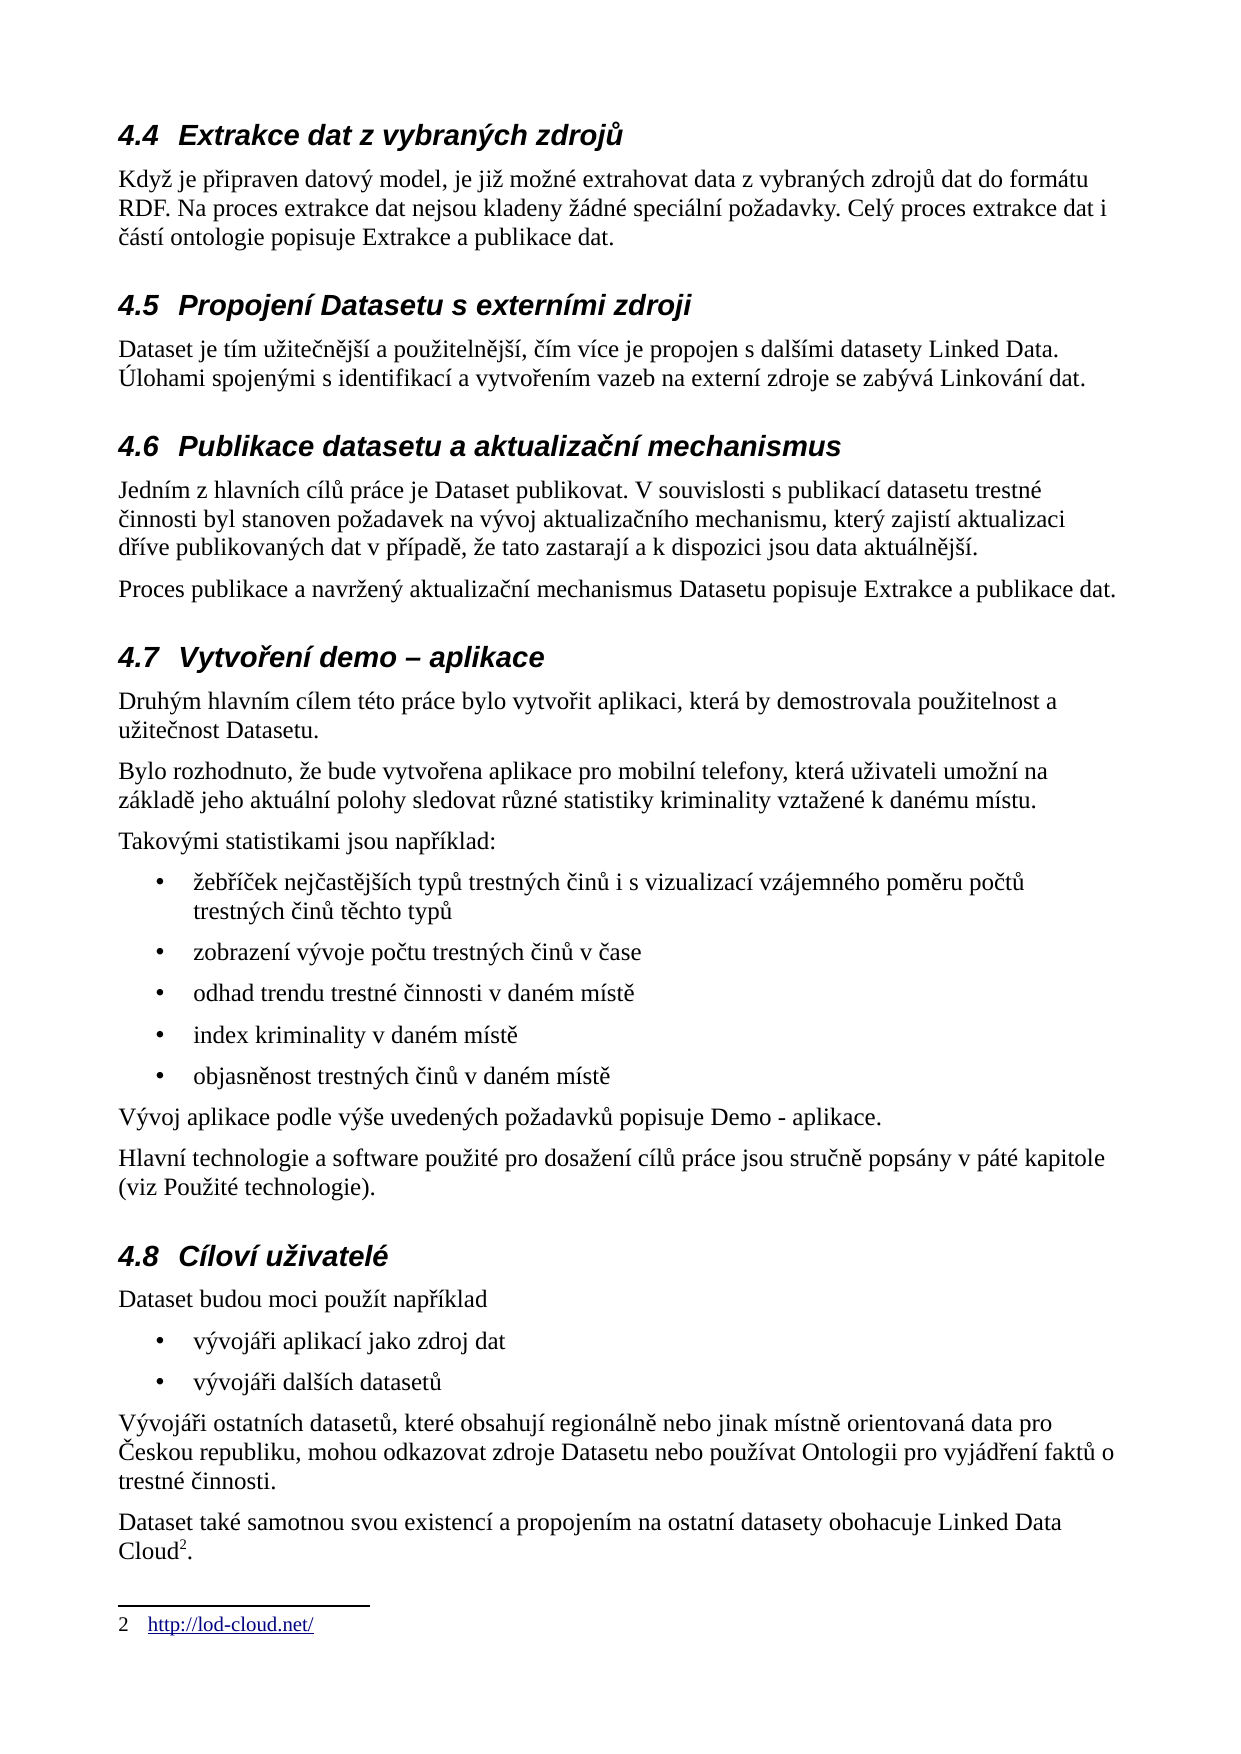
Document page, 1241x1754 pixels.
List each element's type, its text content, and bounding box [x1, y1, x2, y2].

text Dataset také samotnou svou existencí a propojením na ostatní datasety obohacuje Linked Data Cloud. [118, 1507, 1122, 1564]
text Proces publikace a navržený aktualizační mechanismus Datasetu popisuje Extrakce a publikace dat. [118, 574, 1122, 602]
subtitle Vytvoření demo – aplikace [118, 640, 1122, 673]
text Vývojáři ostatních datasetů, které obsahují regionálně nebo jinak místně orientovaná data pro Českou republiku, mohou odkazovat zdroje Datasetu nebo používat Ontologii pro vyjádření faktů o trestné činnosti. [118, 1408, 1122, 1494]
text Bylo rozhodnuto, že bude vytvořena aplikace pro mobilní telefony, která uživateli umožní na základě jeho aktuální polohy sledovat různé statistiky kriminality vztažené k danému místu. [118, 756, 1122, 813]
list odhad trendu trestné činnosti v daném místě [156, 978, 1122, 1007]
list vývojáři aplikací jako zdroj dat [156, 1326, 1122, 1354]
subtitle Extrakce dat z vybraných zdrojů [118, 118, 1122, 152]
text http://lod-cloud.net/ [118, 1612, 1122, 1636]
subtitle Propojení Datasetu s externími zdroji [118, 288, 1122, 321]
text Dataset budou moci použít například [118, 1284, 1122, 1313]
text Hlavní technologie a software použité pro dosažení cílů práce jsou stručně popsány v páté kapitole (viz Použité technologie). [118, 1143, 1122, 1201]
text Takovými statistikami jsou například: [118, 826, 1122, 855]
text Když je připraven datový model, je již možné extrahovat data z vybraných zdrojů dat do formátu RDF. Na proces extrakce dat nejsou kladeny žádné speciální požadavky. Celý proces extrakce dat i částí ontologie popisuje Extrakce a publikace dat. [118, 164, 1122, 250]
text Dataset je tím užitečnější a použitelnější, čím více je propojen s dalšími datasety Linked Data. Úlohami spojenými s identifikací a vytvořením vazeb na externí zdroje se zabývá Linkování dat. [118, 334, 1122, 391]
list zobrazení vývoje počtu trestných činů v čase [156, 937, 1122, 966]
list index kriminality v daném místě [156, 1020, 1122, 1048]
list žebříček nejčastějších typů trestných činů i s vizualizací vzájemného poměru počtů trestných činů těchto typů [156, 867, 1122, 925]
list vývojáři dalších datasetů [156, 1367, 1122, 1396]
subtitle Cíloví uživatelé [118, 1238, 1122, 1272]
text Jedním z hlavních cílů práce je Dataset publikovat. V souvislosti s publikací datasetu trestné činnosti byl stanoven požadavek na vývoj aktualizačního mechanismu, který zajistí aktualizaci dříve publikovaných dat v případě, že tato zastarají a k dispozici jsou data aktuálnější. [118, 475, 1122, 561]
subtitle Publikace datasetu a aktualizační mechanismus [118, 429, 1122, 462]
text Vývoj aplikace podle výše uvedených požadavků popisuje Demo - aplikace. [118, 1102, 1122, 1131]
list objasněnost trestných činů v daném místě [156, 1061, 1122, 1090]
text Druhým hlavním cílem této práce bylo vytvořit aplikaci, která by demostrovala použitelnost a užitečnost Datasetu. [118, 686, 1122, 743]
